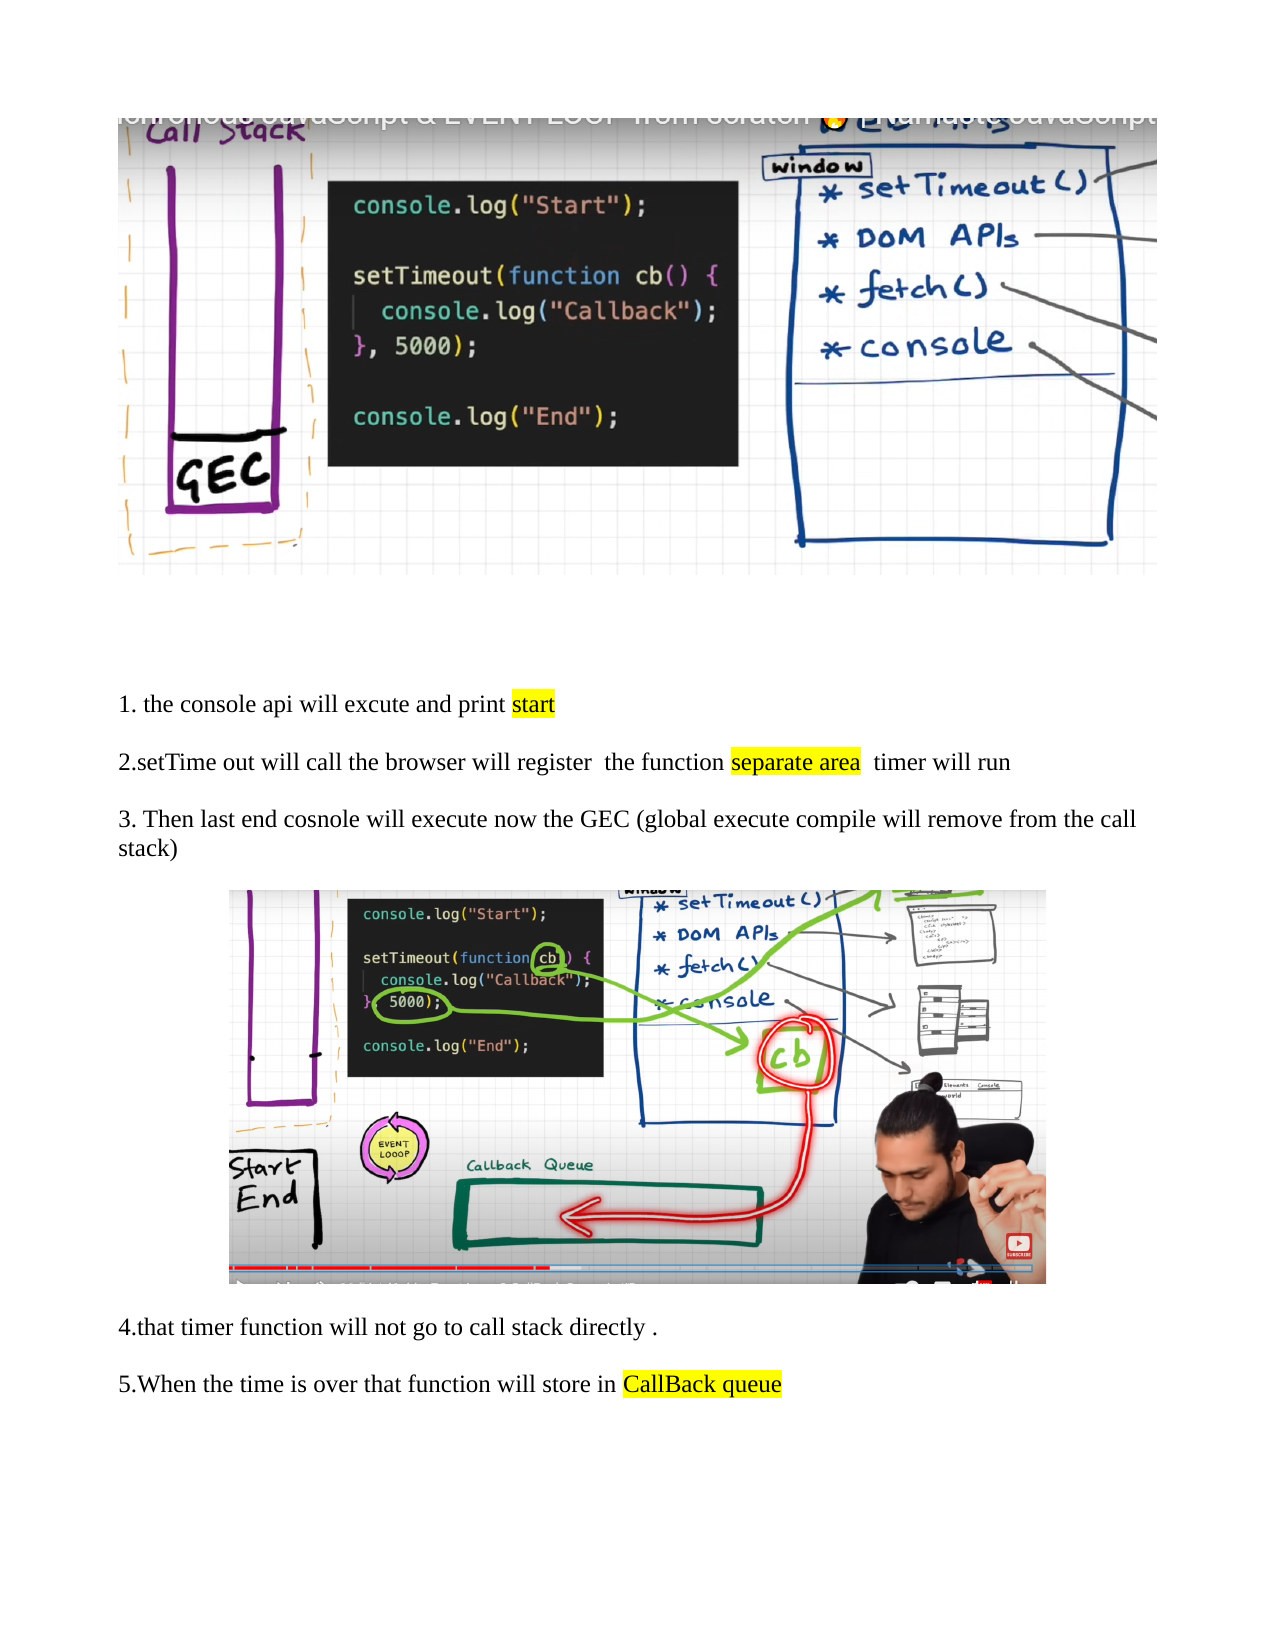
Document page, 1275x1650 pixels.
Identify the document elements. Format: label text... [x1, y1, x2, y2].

text 3. Then last end cosnole will execute now the GEC (global execute compile will remove from the call stack) [118, 804, 1157, 862]
text 5.When the time is over that function will store in CallBack queue [118, 1369, 1157, 1398]
picture [118, 118, 1157, 575]
text 2.setTime out will call the browser will register the function separate area timer will run [118, 747, 1157, 775]
text 1. the console api will excute and print start [118, 689, 1157, 718]
text 4.that timer function will not go to call stack directly . [118, 890, 1157, 1341]
picture [229, 890, 1047, 1284]
